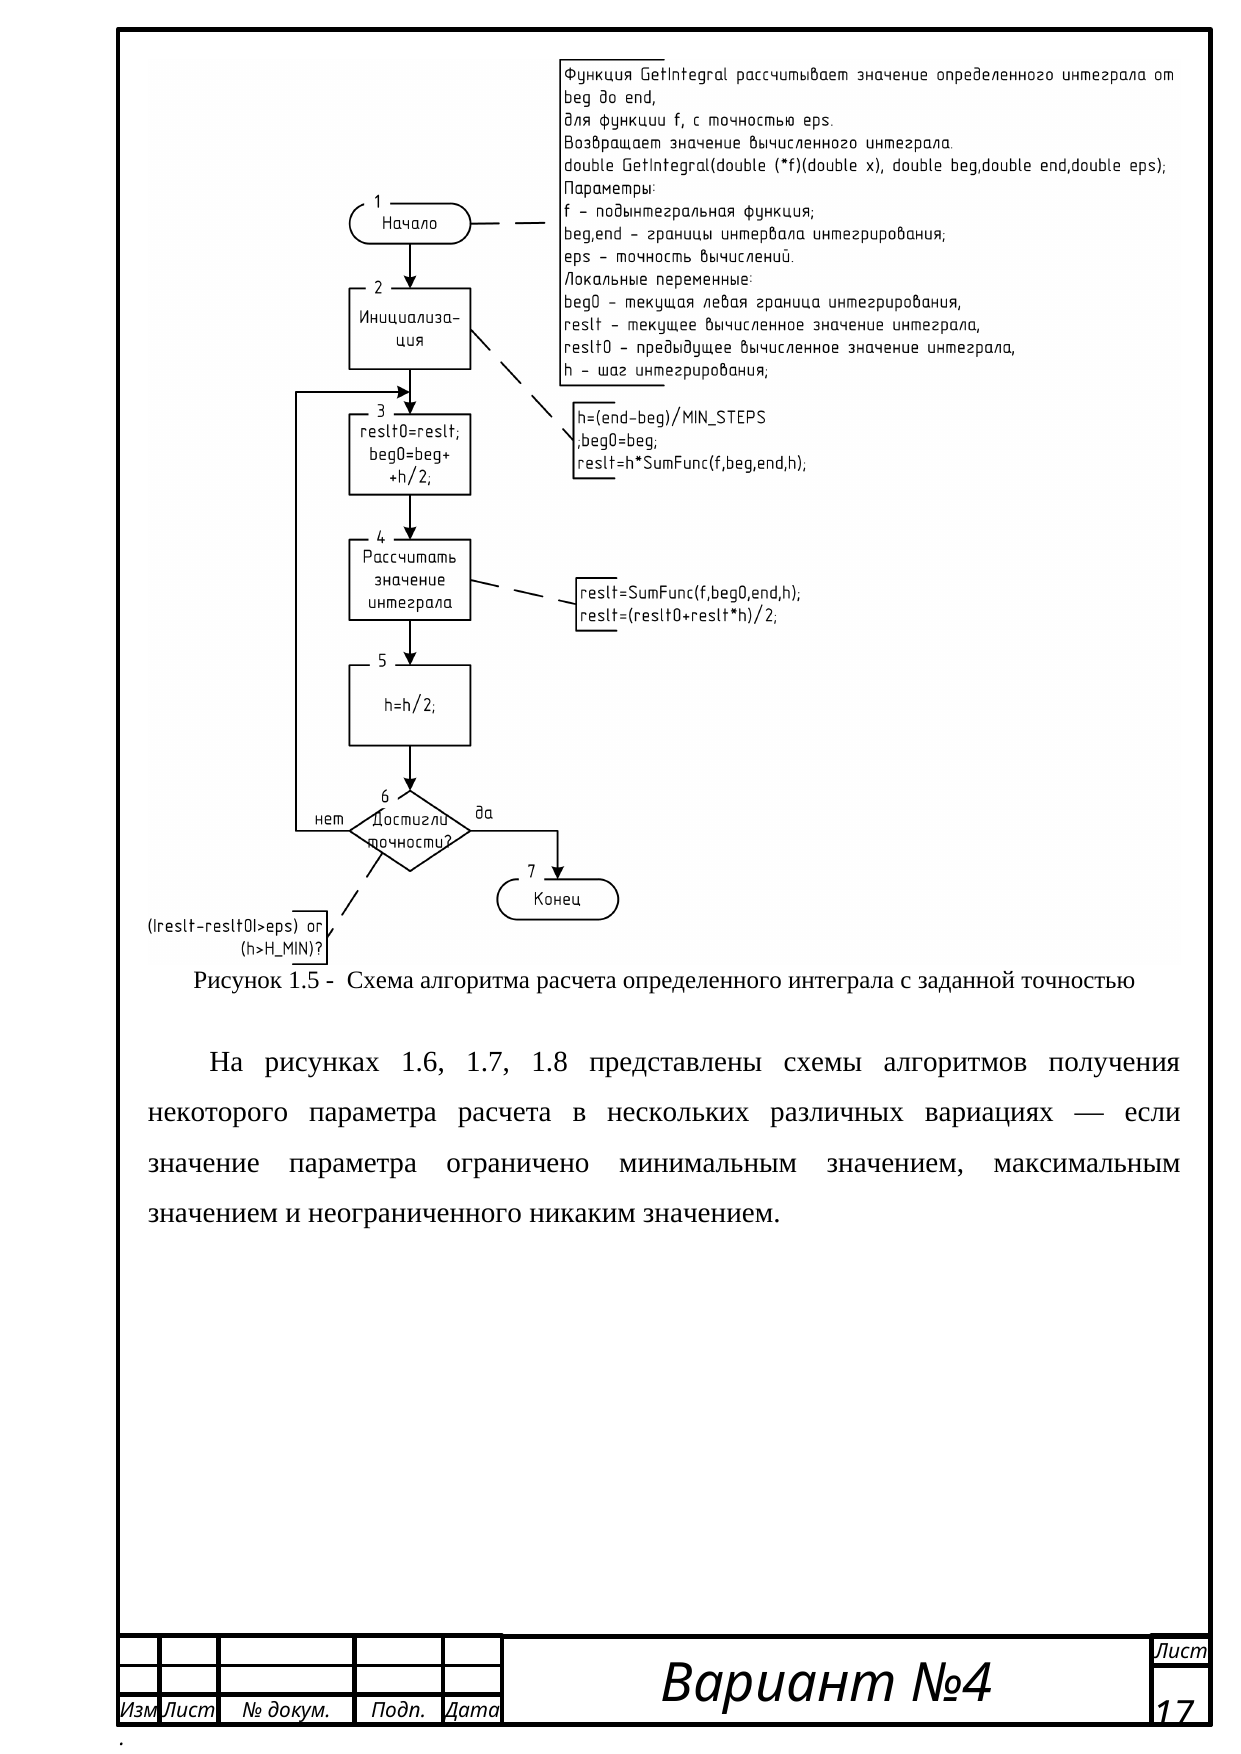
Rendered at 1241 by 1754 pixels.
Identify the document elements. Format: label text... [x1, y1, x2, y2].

text Рисунок 1.5 - Схема алгоритма расчета определенного интеграла с заданной точностью [148, 965, 1181, 994]
picture [147, 59, 1182, 965]
text На рисунках 1.6, 1.7, 1.8 представлены схемы алгоритмов получения некоторого параметра расчета в нескольких различных вариациях — если значение параметра ограничено минимальным значением, максимальным значением и неограниченного никаким значением. [148, 1044, 1181, 1228]
